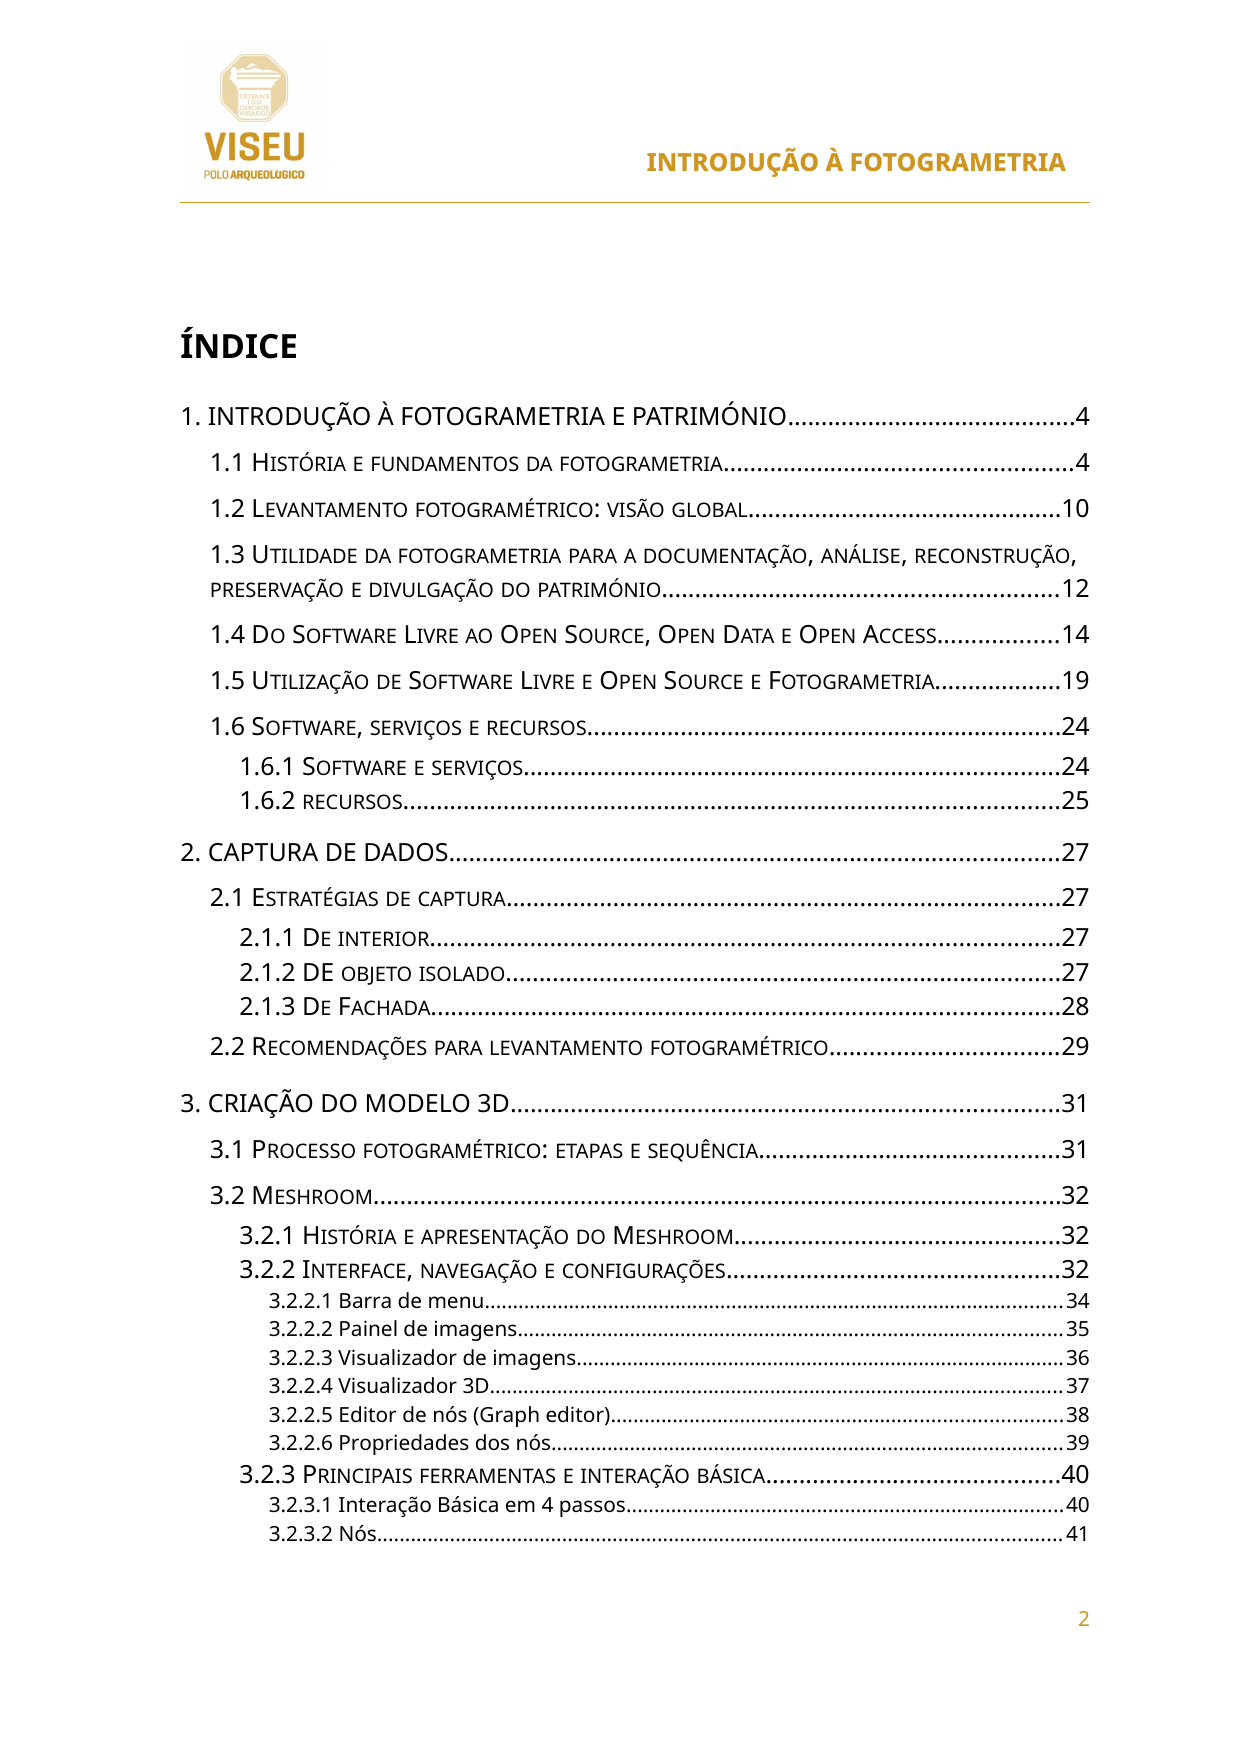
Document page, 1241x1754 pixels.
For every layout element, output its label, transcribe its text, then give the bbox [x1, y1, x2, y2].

text 3.2.2.5 Editor de nós (Graph editor) 38 [268, 1400, 1090, 1428]
text 2.1 Estratégias de captura. 27 [209, 880, 1090, 914]
text 3.2.3.1 Interação Básica em 4 passos 40 [268, 1491, 1090, 1519]
text 3.2.2.3 Visualizador de imagens 36 [268, 1343, 1090, 1371]
text 3.2.3.2 Nós 41 [268, 1519, 1090, 1547]
text 1.3 Utilidade da fotogrametria para a documentação, análise, reconstrução, preservação e divulgação do património. 12 [209, 536, 1090, 604]
text 1.1 História e fundamentos da fotogrametria. 4 [209, 444, 1090, 479]
text 3.2.3 Principais ferramentas e interação básica. 40 [239, 1457, 1090, 1491]
text 3.2 Meshroom 32 [209, 1178, 1090, 1212]
text 2.1.2 DE objeto isolado 27 [239, 954, 1090, 988]
text 3.2.2 Interface, navegação e configurações. 32 [239, 1252, 1090, 1286]
text 1.6.1 Software e serviços 24 [239, 748, 1090, 782]
text 1.2 Levantamento fotogramétrico: visão global. 10 [209, 491, 1090, 524]
text 3.2.2.4 Visualizador 3D 37 [268, 1371, 1090, 1400]
text 1. INTRODUÇÃO À FOTOGRAMETRIA E PATRIMÓNIO 4 [180, 399, 1090, 433]
text 2.1.1 De interior 27 [239, 920, 1090, 954]
text 2.1.3 De Fachada 28 [239, 988, 1090, 1022]
text 2. CAPTURA DE DADOS 27 [180, 834, 1090, 868]
text 3.2.1 História e apresentação do Meshroom 32 [239, 1218, 1090, 1252]
text 1.5 Utilização de Software Livre e Open Source e Fotogrametria 19 [209, 662, 1090, 696]
subtitle Índice [180, 323, 1090, 368]
text 3.2.2.2 Painel de imagens 35 [268, 1314, 1090, 1343]
text 2.2 Recomendações para levantamento fotogramétrico. 29 [209, 1028, 1090, 1062]
text 3.2.2.6 Propriedades dos nós 39 [268, 1428, 1090, 1457]
text 1.4 Do Software Livre ao Open Source, Open Data e Open Access. 14 [209, 616, 1090, 651]
text 3.2.2.1 Barra de menu 34 [268, 1286, 1090, 1314]
text 1.6 Software, serviços e recursos 24 [209, 708, 1090, 742]
text 3. CRIAÇÃO DO MODELO 3D 31 [180, 1086, 1090, 1120]
text 1.6.2 recursos 25 [239, 782, 1090, 816]
text 3.1 Processo fotogramétrico: etapas e sequência. 31 [209, 1132, 1090, 1166]
